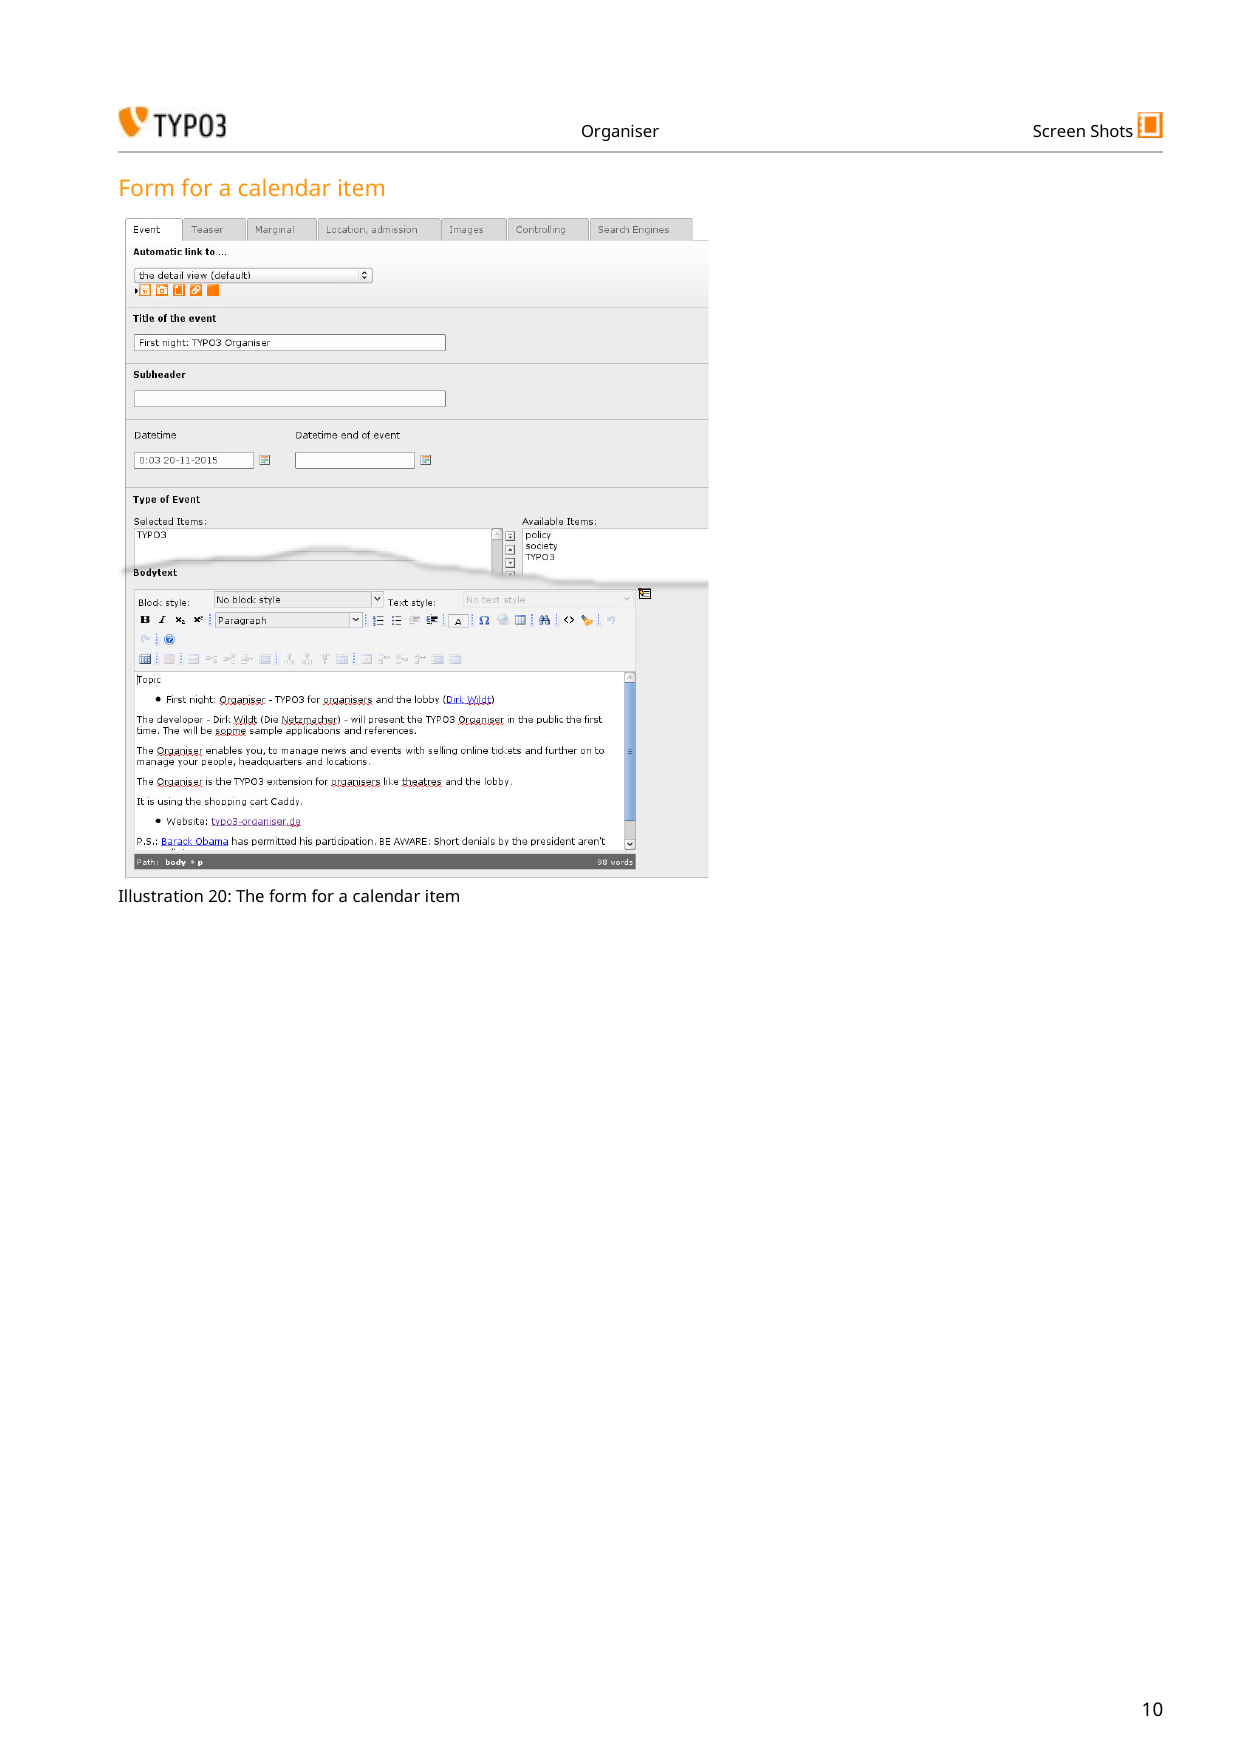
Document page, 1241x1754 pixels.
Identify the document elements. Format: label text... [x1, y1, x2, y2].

picture [118, 209, 709, 885]
subtitle Form for a calendar item [118, 172, 1163, 203]
picture [1137, 112, 1163, 138]
picture [118, 106, 227, 138]
text Illustration 20: The form for a calendar item [118, 885, 709, 907]
